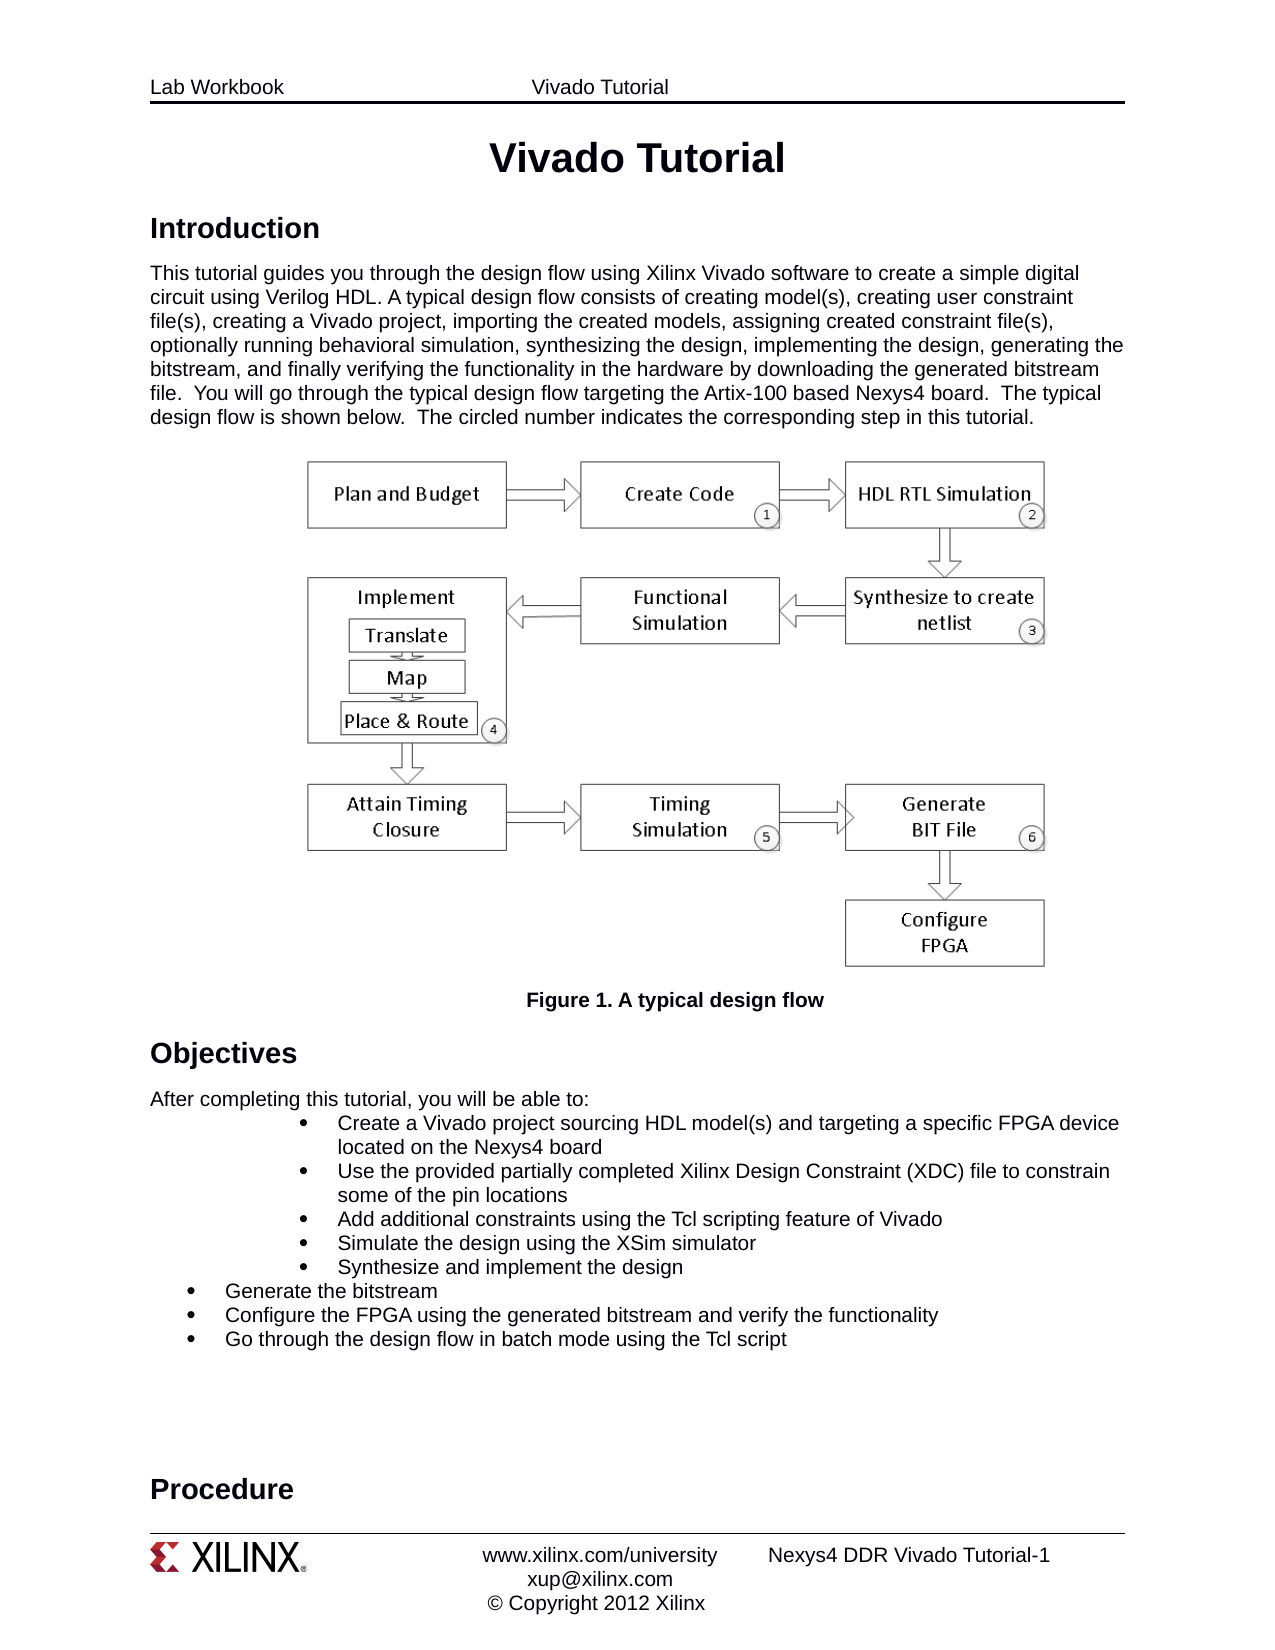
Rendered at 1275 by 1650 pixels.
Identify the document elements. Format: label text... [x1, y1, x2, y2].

picture [150, 1542, 307, 1572]
text Introduction [150, 211, 1125, 244]
list Create a Vivado project sourcing HDL model(s) and targeting a specific FPGA device located on the Nexys4 board [300, 1111, 1125, 1159]
picture [295, 449, 1055, 975]
text This tutorial guides you through the design flow using Xilinx Vivado software to create a simple digital circuit using Verilog HDL. A typical design flow consists of creating model(s), creating user constraint file(s), creating a Vivado project, importing the created models, assigning created constraint file(s), optionally running behavioral simulation, synthesizing the design, implementing the design, generating the bitstream, and finally verifying the functionality in the hardware by downloading the generated bitstream file. You will go through the typical design flow targeting the Artix-100 based Nexys4 board. The typical design flow is shown below. The circled number indicates the corresponding step in this tutorial. [150, 261, 1125, 428]
list Configure the FPGA using the generated bitstream and verify the functionality [187, 1303, 1125, 1327]
text Objectives [150, 1036, 1125, 1070]
title Vivado Tutorial [150, 133, 1125, 181]
text After completing this tutorial, you will be able to: [150, 1087, 1125, 1111]
list Generate the bitstream [187, 1279, 1125, 1303]
list Go through the design flow in batch mode using the Tcl script [187, 1327, 1125, 1351]
text Procedure [150, 1472, 1125, 1505]
list Add additional constraints using the Tcl scripting feature of Vivado [300, 1207, 1125, 1231]
list Simulate the design using the XSim simulator [300, 1231, 1125, 1255]
text Figure 1. A typical design flow [225, 987, 1125, 1011]
list Use the provided partially completed Xilinx Design Constraint (XDC) file to constrain some of the pin locations [300, 1159, 1125, 1207]
list Synthesize and implement the design [300, 1255, 1125, 1279]
